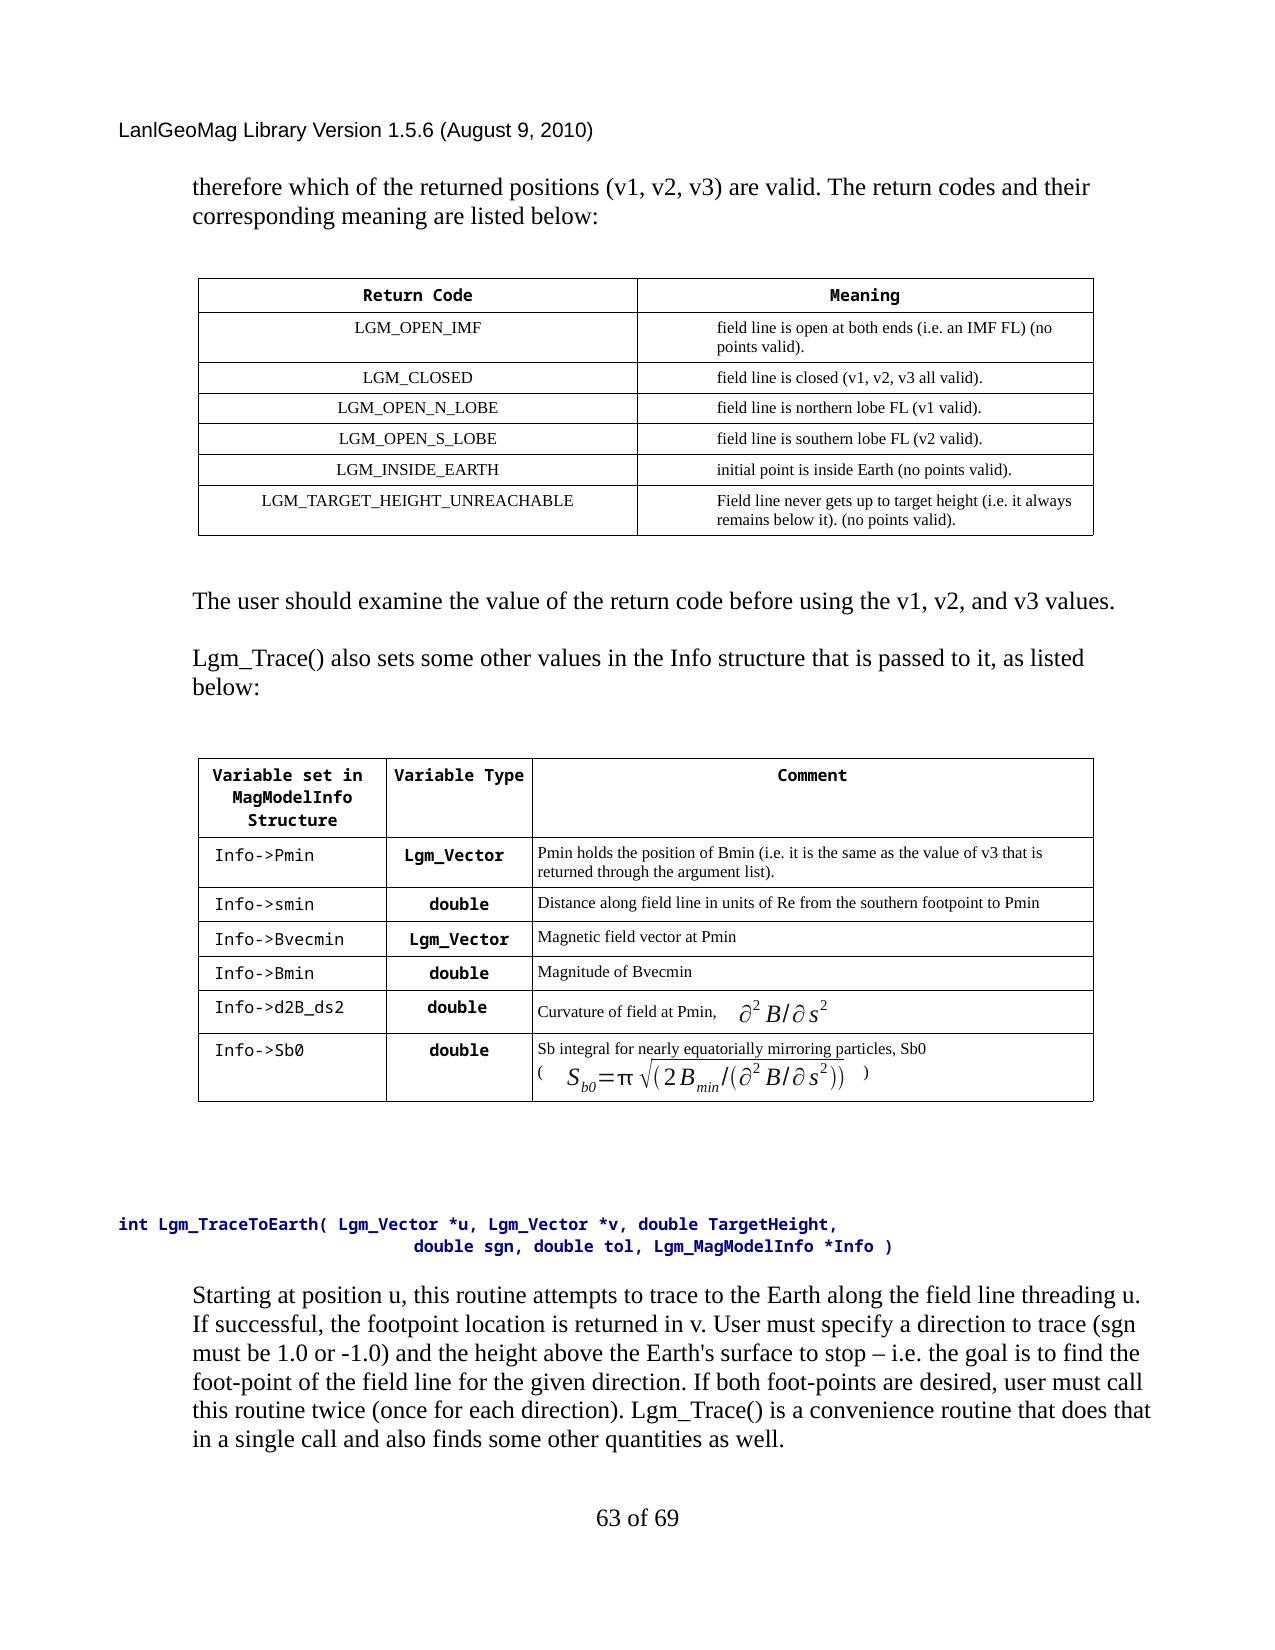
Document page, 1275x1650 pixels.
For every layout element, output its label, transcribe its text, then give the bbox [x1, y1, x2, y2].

table_cell field line is open at both ends (i.e. an IMF FL) (no points valid). [638, 313, 1093, 362]
table_cell Info->Bvecmin [199, 922, 386, 956]
table_cell LGM_OPEN_S_LOBE [199, 424, 637, 454]
table_cell field line is southern lobe FL (v2 valid). [638, 424, 1093, 454]
table_cell Info->d2B_ds2 [199, 991, 386, 1033]
table_cell Curvature of field at Pmin, [533, 991, 1093, 1033]
table_cell field line is northern lobe FL (v1 valid). [638, 394, 1093, 423]
text therefore which of the returned positions (v1, v2, v3) are valid. The return codes and their corresponding meaning are listed below: [192, 172, 1157, 229]
table_cell Pmin holds the position of Bmin (i.e. it is the same as the value of v3 that is returned through the argument list). [533, 838, 1093, 887]
table_cell Distance along field line in units of Re from the southern footpoint to Pmin [533, 888, 1093, 921]
table_cell Info->smin [199, 888, 386, 921]
table_cell double [387, 991, 532, 1033]
text The user should examine the value of the return code before using the v1, v2, and v3 values. [192, 586, 1157, 614]
table_cell LGM_OPEN_N_LOBE [199, 394, 637, 423]
text double sgn, double tol, Lgm_MagModelInfo *Info ) [118, 1235, 1157, 1258]
table_cell initial point is inside Earth (no points valid). [638, 455, 1093, 484]
table_header Meaning [638, 279, 1093, 312]
table_header Variable set in MagModelInfo Structure [199, 759, 386, 837]
table_cell LGM_TARGET_HEIGHT_UNREACHABLE [199, 486, 637, 534]
table_cell field line is closed (v1, v2, v3 all valid). [638, 363, 1093, 392]
table_header Return Code [199, 279, 637, 312]
table_cell Sb integral for nearly equatorially mirroring particles, Sb0 ( ) [533, 1034, 1093, 1101]
text int Lgm_TraceToEarth( Lgm_Vector *u, Lgm_Vector *v, double TargetHeight, [118, 1212, 1157, 1235]
table_cell Info->Sb0 [199, 1034, 386, 1101]
table_cell Info->Pmin [199, 838, 386, 887]
table_cell Lgm_Vector [387, 922, 532, 956]
table_cell Magnetic field vector at Pmin [533, 922, 1093, 956]
table_cell double [387, 1034, 532, 1101]
table_cell Field line never gets up to target height (i.e. it always remains below it). (no points valid). [638, 486, 1093, 534]
table_cell Magnitude of Bvecmin [533, 957, 1093, 990]
table_header Variable Type [387, 759, 532, 837]
table_cell Lgm_Vector [387, 838, 532, 887]
table_cell Info->Bmin [199, 957, 386, 990]
table_cell double [387, 888, 532, 921]
text Starting at position u, this routine attempts to trace to the Earth along the field line threading u. If successful, the footpoint location is returned in v. User must specify a direction to trace (sgn must be 1.0 or -1.0) and the height above the Earth's surface to stop – i.e. the goal is to find the foot-point of the field line for the given direction. If both foot-points are desired, user must call this routine twice (once for each direction). Lgm_Trace() is a convenience routine that does that in a single call and also finds some other quantities as well. [192, 1280, 1157, 1453]
table_cell LGM_CLOSED [199, 363, 637, 392]
table_header Comment [533, 759, 1093, 837]
table_cell LGM_OPEN_IMF [199, 313, 637, 362]
table_cell LGM_INSIDE_EARTH [199, 455, 637, 484]
table_cell double [387, 957, 532, 990]
text Lgm_Trace() also sets some other values in the Info structure that is passed to it, as listed below: [192, 643, 1157, 701]
